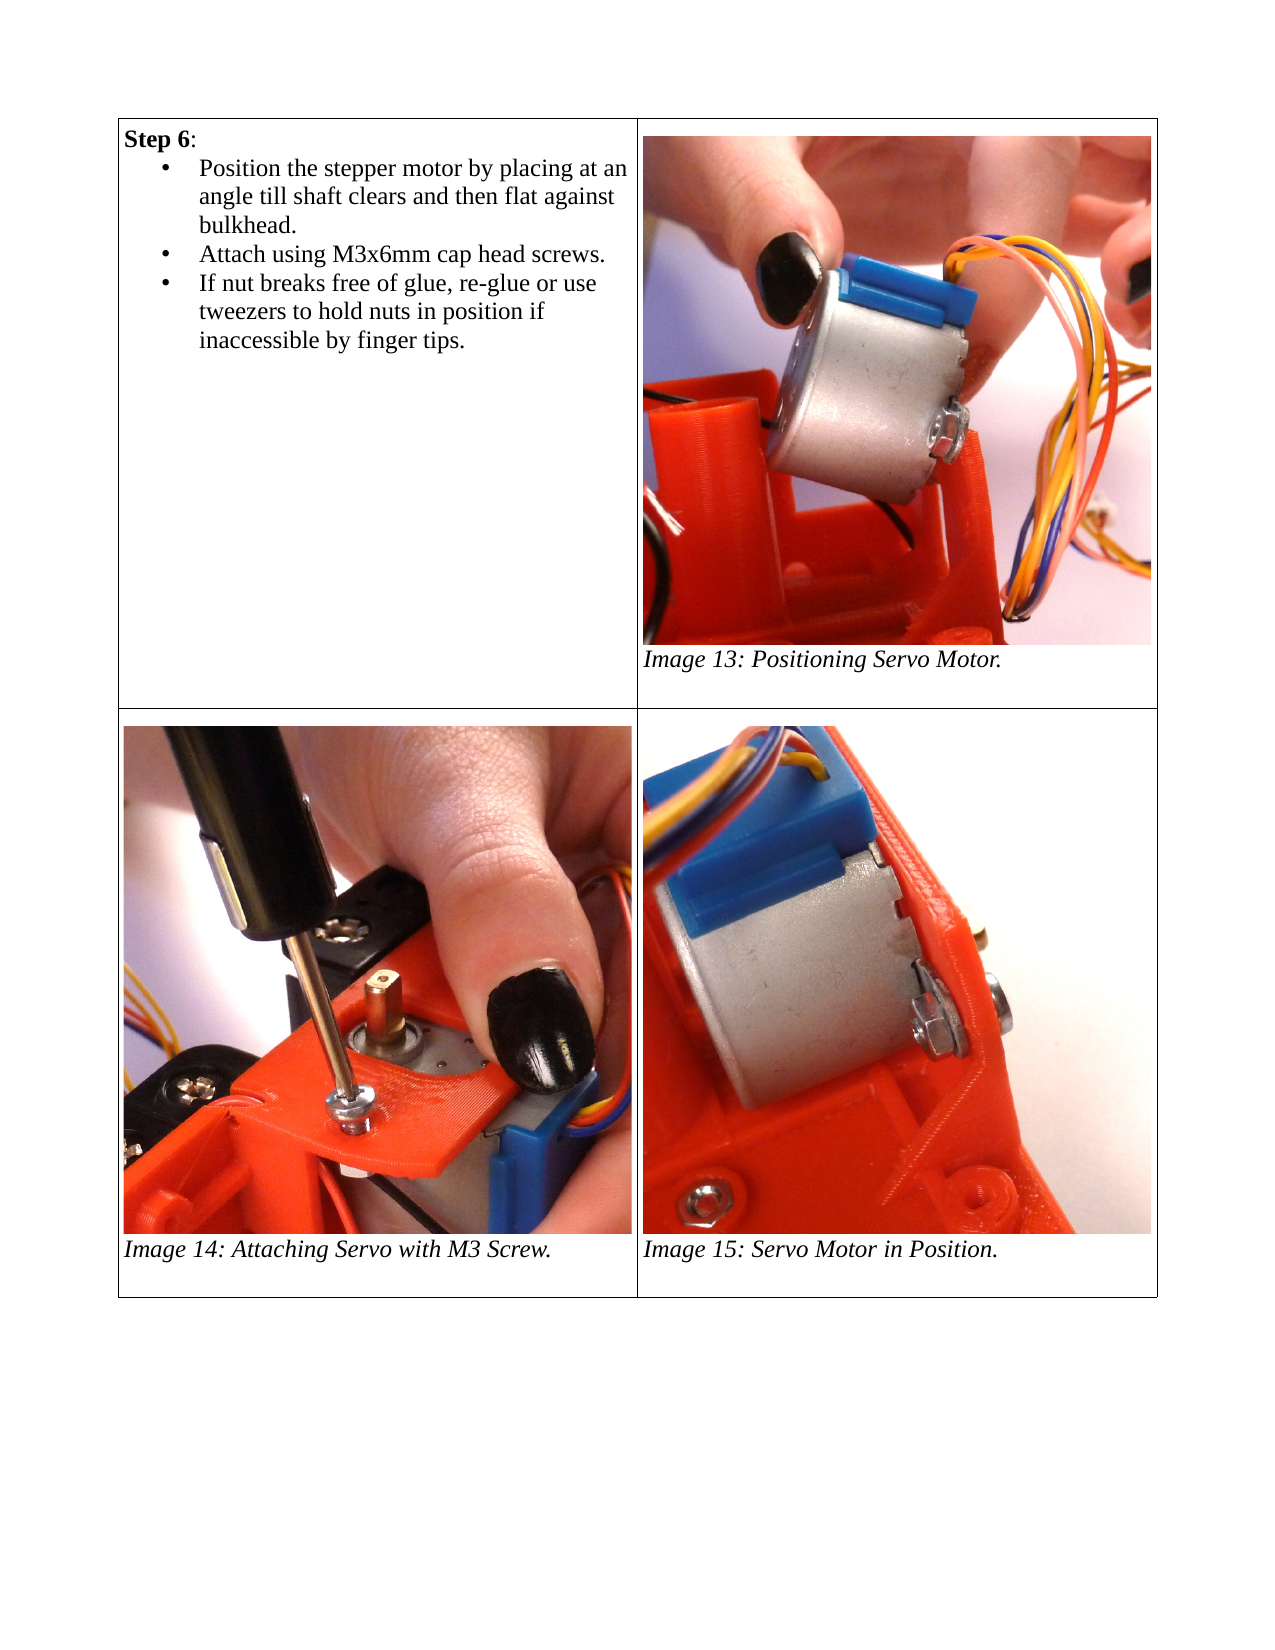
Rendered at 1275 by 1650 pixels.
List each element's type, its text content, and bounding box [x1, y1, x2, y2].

picture [643, 136, 1152, 645]
table_cell Step 6: Position the stepper motor by placing at an angle till shaft clears and then flat against bulkhead. Attach using M3x6mm cap head screws. If nut breaks free of glue, re-glue or use tweezers to hold nuts in position if inaccessible by finger tips. [119, 119, 637, 708]
picture [123, 726, 632, 1234]
table_cell [638, 119, 1157, 708]
table_cell [638, 709, 1157, 1297]
table_cell [119, 709, 637, 1297]
picture [643, 726, 1152, 1234]
